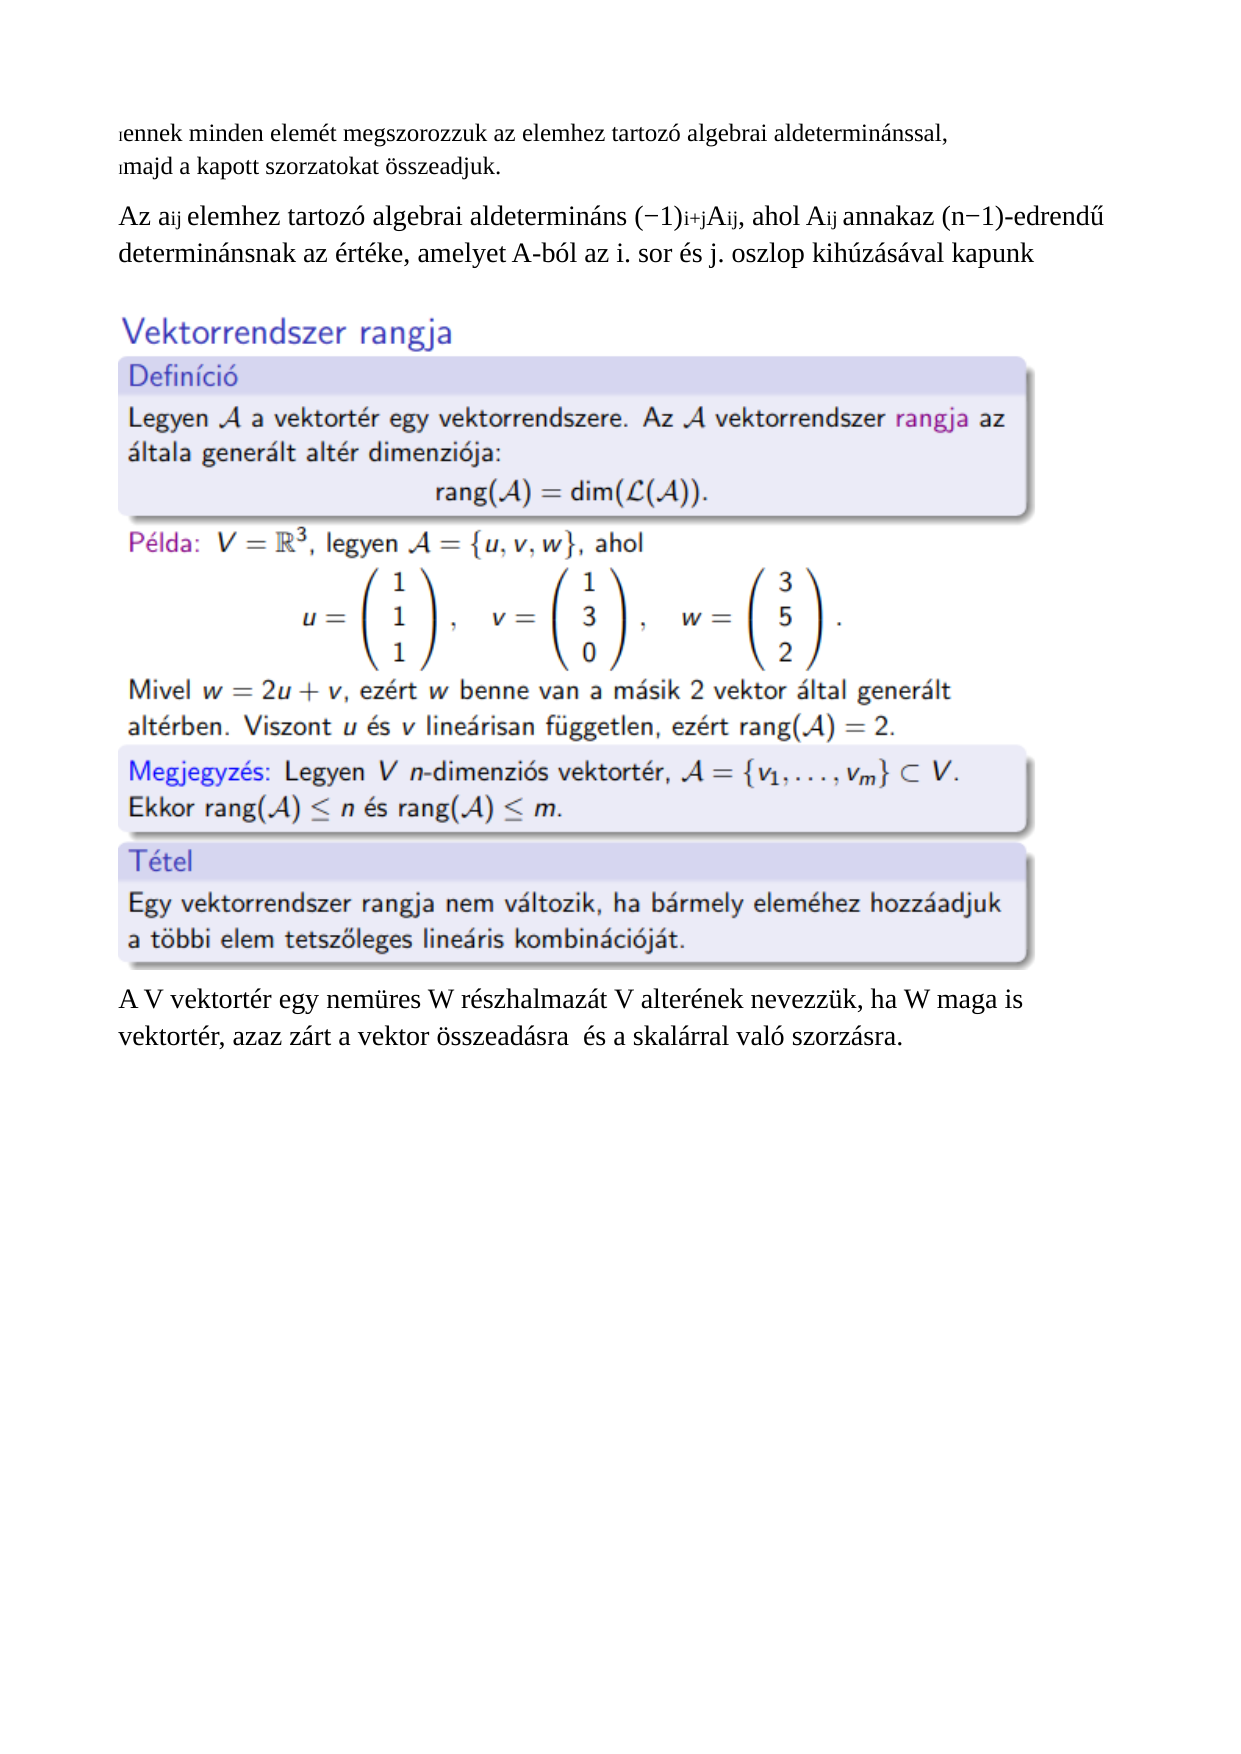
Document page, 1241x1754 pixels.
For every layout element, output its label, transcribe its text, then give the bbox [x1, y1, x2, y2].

picture [118, 308, 1036, 970]
text Az aij elemhez tartozó algebrai aldetermináns (−1)i+jAij, ahol Aij annakaz (n−1)-edrendű determinánsnak az értéke, amelyet A-ból az i. sor és j. oszlop kihúzásával kapunk [118, 199, 1122, 268]
text Iennek minden elemét megszorozzuk az elemhez tartozó algebrai aldeterminánssal, Imajd a kapott szorzatokat összeadjuk. [118, 118, 1122, 180]
text A V vektortér egy nemüres W részhalmazát V alterének nevezzük, ha W maga is vektortér, azaz zárt a vektor összeadásra és a skalárral való szorzásra. [118, 982, 1122, 1052]
